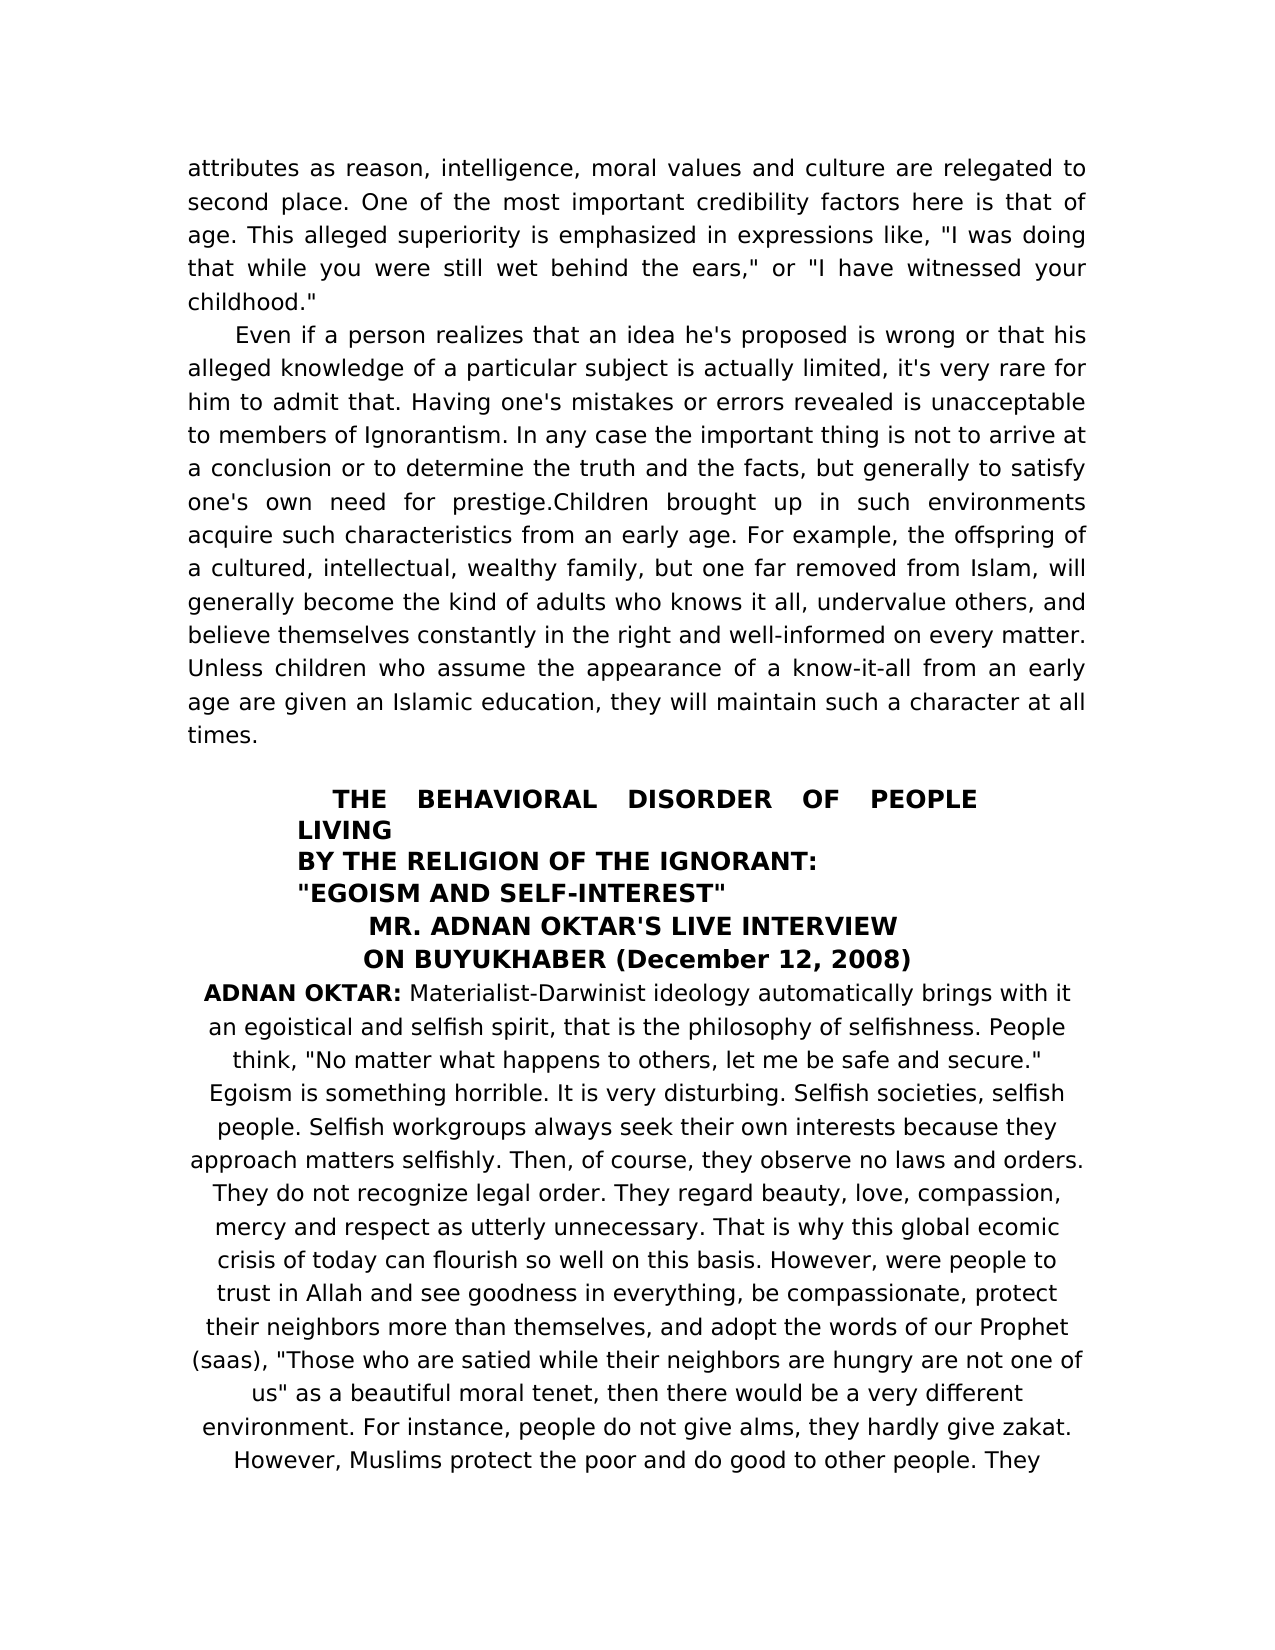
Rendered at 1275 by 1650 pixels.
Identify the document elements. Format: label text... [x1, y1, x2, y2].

text ADNAN OKTAR: Materialist-Darwinist ideology automatically brings with it an egoistical and selfish spirit, that is the philosophy of selfishness. People think, "No matter what happens to others, let me be safe and secure." Egoism is something horrible. It is very disturbing. Selfish societies, selfish people. Selfish workgroups always seek their own interests because they approach matters selfishly. Then, of course, they observe no laws and orders. They do not recognize legal order. They regard beauty, love, compassion, mercy and respect as utterly unnecessary. That is why this global ecomic crisis of today can flourish so well on this basis. However, were people to trust in Allah and see goodness in everything, be compassionate, protect their neighbors more than themselves, and adopt the words of our Prophet (saas), "Those who are satied while their neighbors are hungry are not one of us" as a beautiful moral tenet, then there would be a very different environment. For instance, people do not give alms, they hardly give zakat. However, Muslims protect the poor and do good to other people. They [187, 975, 1087, 1475]
text attributes as reason, intelligence, moral values and culture are relegated to second place. One of the most important credibility factors here is that of age. This alleged superiority is emphasized in expressions like, "I was doing that while you were still wet behind the ears," or "I have witnessed your childhood." [187, 150, 1087, 317]
text THE BEHAVIORAL DISORDER OF PEOPLE LIVING BY THE RELIGION OF THE IGNORANT: "EGOISM AND SELF-INTEREST" [297, 783, 978, 908]
text Even if a person realizes that an idea he's proposed is wrong or that his alleged knowledge of a particular subject is actually limited, it's very rare for him to admit that. Having one's mistakes or errors revealed is unacceptable to members of Ignorantism. In any case the important thing is not to arrive at a conclusion or to determine the truth and the facts, but generally to satisfy one's own need for prestige.Children brought up in such environments acquire such characteristics from an early age. For example, the offspring of a cultured, intellectual, wealthy family, but one far removed from Islam, will generally become the kind of adults who knows it all, undervalue others, and believe themselves constantly in the right and well-informed on every matter. Unless children who assume the appearance of a know-it-all from an early age are given an Islamic education, they will maintain such a character at all times. [187, 317, 1087, 750]
text MR. ADNAN OKTAR'S LIVE INTERVIEW ON BUYUKHABER (December 12, 2008) [187, 908, 1087, 975]
